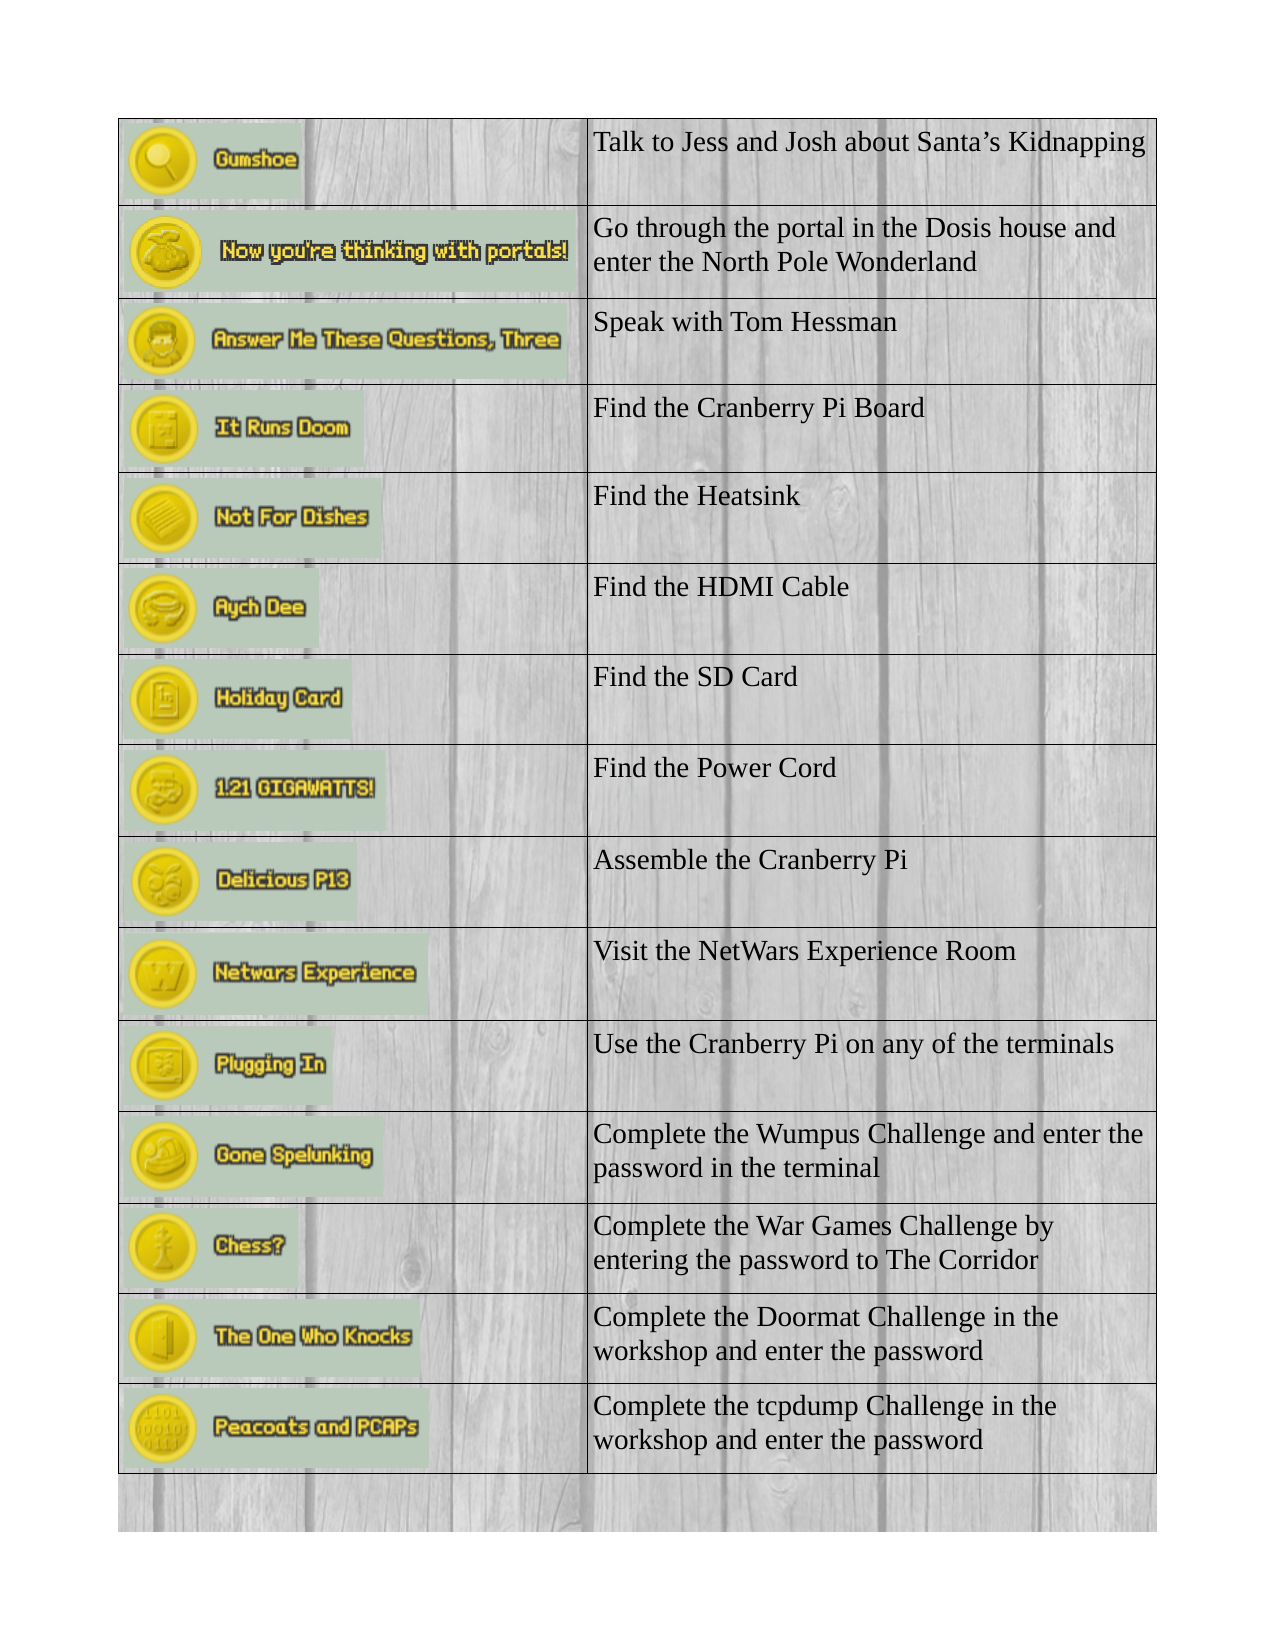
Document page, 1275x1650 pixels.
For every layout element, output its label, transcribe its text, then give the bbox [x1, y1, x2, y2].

table_cell [119, 1384, 587, 1473]
picture [123, 1299, 420, 1377]
table_cell Go through the portal in the Dosis house and enter the North Pole Wonderland [588, 206, 1156, 298]
table_cell [119, 1112, 587, 1203]
picture [118, 1474, 1157, 1532]
picture [123, 210, 576, 292]
table_header Talk to Jess and Josh about Santa’s Kidnapping [588, 119, 1156, 205]
table_cell Find the Heatsink [588, 473, 1156, 563]
picture [123, 659, 352, 739]
picture [123, 842, 358, 921]
table_cell [119, 1204, 587, 1293]
picture [123, 1026, 333, 1105]
table_cell [119, 745, 587, 836]
picture [123, 568, 319, 648]
table_cell Complete the War Games Challenge by entering the password to The Corridor [588, 1204, 1156, 1293]
table_cell Find the Cranberry Pi Board [588, 385, 1156, 472]
picture [123, 1116, 383, 1197]
table_cell [119, 837, 587, 927]
table_cell Assemble the Cranberry Pi [588, 837, 1156, 927]
table_cell [119, 655, 587, 744]
table_cell Find the SD Card [588, 655, 1156, 744]
table_cell [119, 564, 587, 653]
table_cell Complete the tcpdump Challenge in the workshop and enter the password [588, 1384, 1156, 1473]
table_cell [119, 473, 587, 563]
table_cell Find the HDMI Cable [588, 564, 1156, 653]
picture [123, 750, 386, 831]
picture [123, 932, 428, 1015]
picture [123, 478, 382, 558]
table_cell [119, 1021, 587, 1111]
table_cell Complete the Doormat Challenge in the workshop and enter the password [588, 1294, 1156, 1383]
table_header [119, 119, 587, 205]
picture [123, 123, 302, 199]
table_cell Find the Power Cord [588, 745, 1156, 836]
table_cell Use the Cranberry Pi on any of the terminals [588, 1021, 1156, 1111]
table_cell Complete the Wumpus Challenge and enter the password in the terminal [588, 1112, 1156, 1203]
table_cell [119, 385, 587, 472]
table_cell [119, 1294, 587, 1383]
picture [123, 390, 364, 467]
picture [123, 1388, 430, 1468]
table_cell Visit the NetWars Experience Room [588, 928, 1156, 1020]
table_cell [119, 206, 587, 298]
table_cell [119, 928, 587, 1020]
picture [123, 1208, 299, 1288]
picture [123, 303, 568, 379]
table_cell Speak with Tom Hessman [588, 299, 1156, 384]
table_cell [119, 299, 587, 384]
